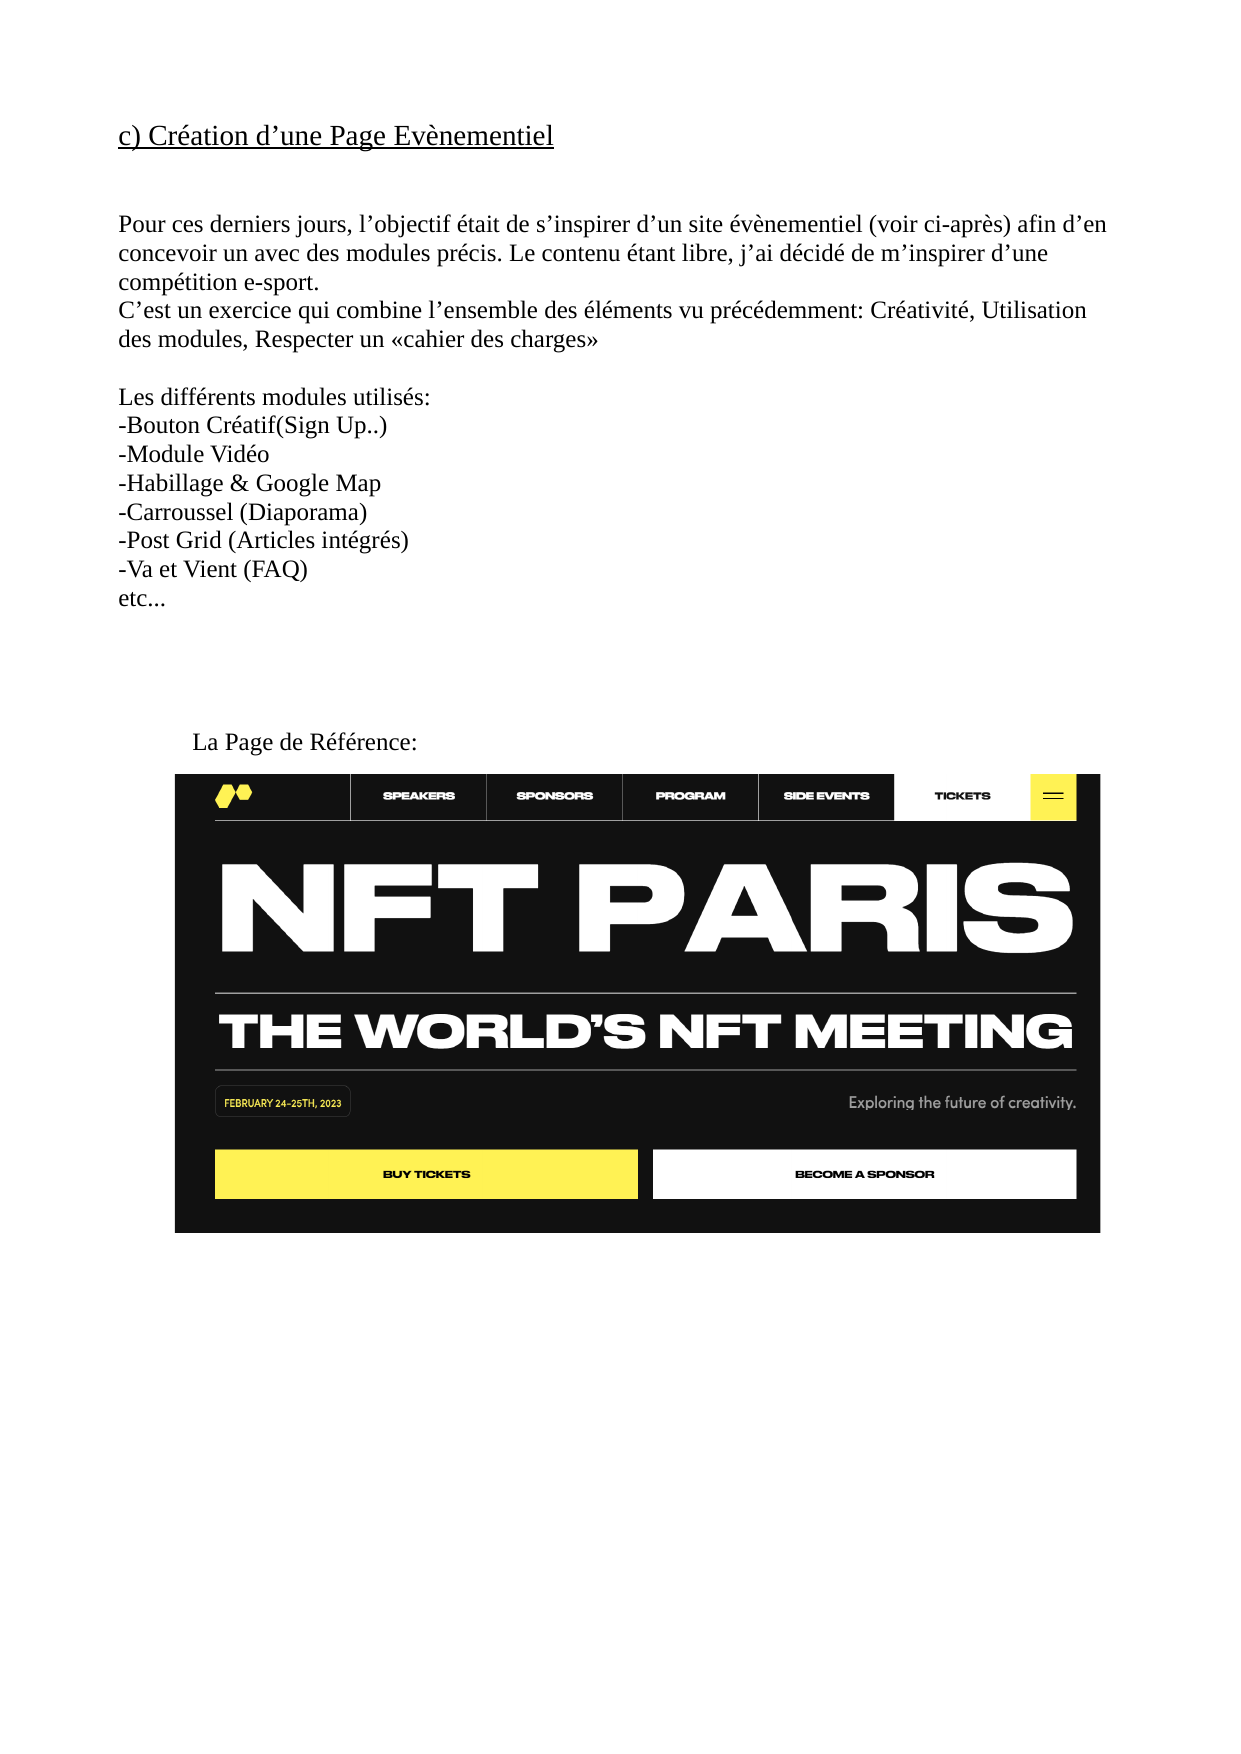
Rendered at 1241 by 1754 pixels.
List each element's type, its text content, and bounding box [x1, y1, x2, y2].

text Les différents modules utilisés: [118, 382, 1122, 410]
text -Carroussel (Diaporama) [118, 497, 1122, 525]
text -Habillage & Google Map [118, 468, 1122, 497]
text c) Création d’une Page Evènementiel [118, 118, 1122, 152]
text -Module Vidéo [118, 439, 1122, 468]
text -Va et Vient (FAQ) etc... [118, 554, 1122, 612]
text Pour ces derniers jours, l’objectif était de s’inspirer d’un site évènementiel (voir ci-après) afin d’en concevoir un avec des modules précis. Le contenu étant libre, j’ai décidé de m’inspirer d’une compétition e-sport. C’est un exercice qui combine l’ensemble des éléments vu précédemment: Créativité, Utilisation des modules, Respecter un «cahier des charges» [118, 209, 1122, 353]
text -Post Grid (Articles intégrés) [118, 525, 1122, 554]
text -Bouton Créatif(Sign Up..) [118, 410, 1122, 439]
picture [174, 774, 1101, 1233]
text La Page de Référence: [118, 727, 1122, 755]
